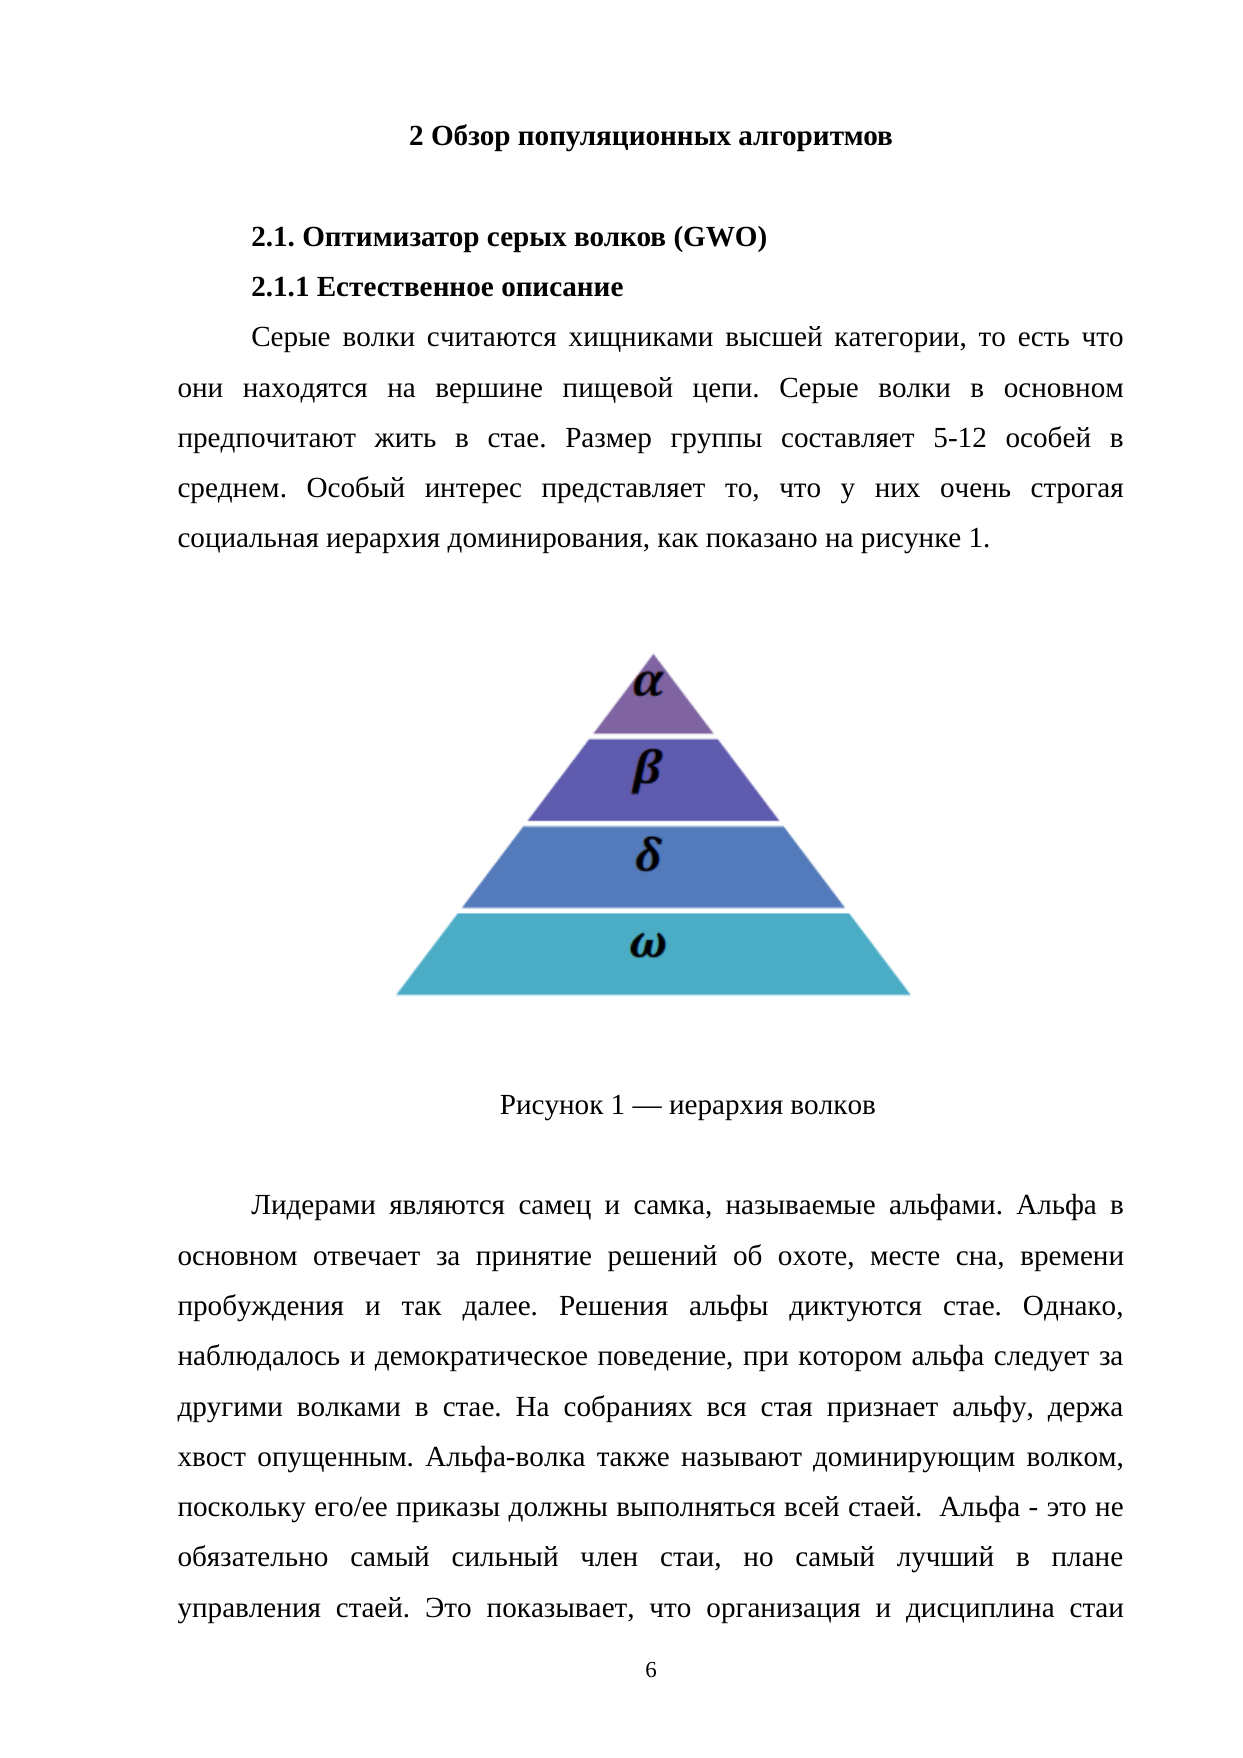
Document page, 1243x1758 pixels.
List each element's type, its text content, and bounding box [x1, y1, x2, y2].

picture [318, 635, 983, 1020]
text 2.1.1 Естественное описание [177, 269, 1124, 303]
text Лидерами являются самец и самка, называемые альфами. Альфа в основном отвечает за принятие решений об охоте, месте сна, времени пробуждения и так далее. Решения альфы диктуются стае. Однако, наблюдалось и демократическое поведение, при котором альфа следует за другими волками в стае. На собраниях вся стая признает альфу, держа хвост опущенным. Альфа-волка также называют доминирующим волком, поскольку его/ее приказы должны выполняться всей стаей. Альфа - это не обязательно самый сильный член стаи, но самый лучший в плане управления стаей. Это показывает, что организация и дисциплина стаи [177, 1187, 1124, 1623]
subtitle 2 Обзор популяционных алгоритмов [177, 118, 1124, 152]
text Серые волки считаются хищниками высшей категории, то есть что они находятся на вершине пищевой цепи. Серые волки в основном предпочитают жить в стае. Размер группы составляет 5-12 особей в среднем. Особый интерес представляет то, что у них очень строгая социальная иерархия доминирования, как показано на рисунке 1. [177, 319, 1124, 554]
text Рисунок 1 — иерархия волков [177, 1087, 1124, 1120]
subtitle 2.1. Оптимизатор серых волков (GWO) [177, 219, 1124, 252]
